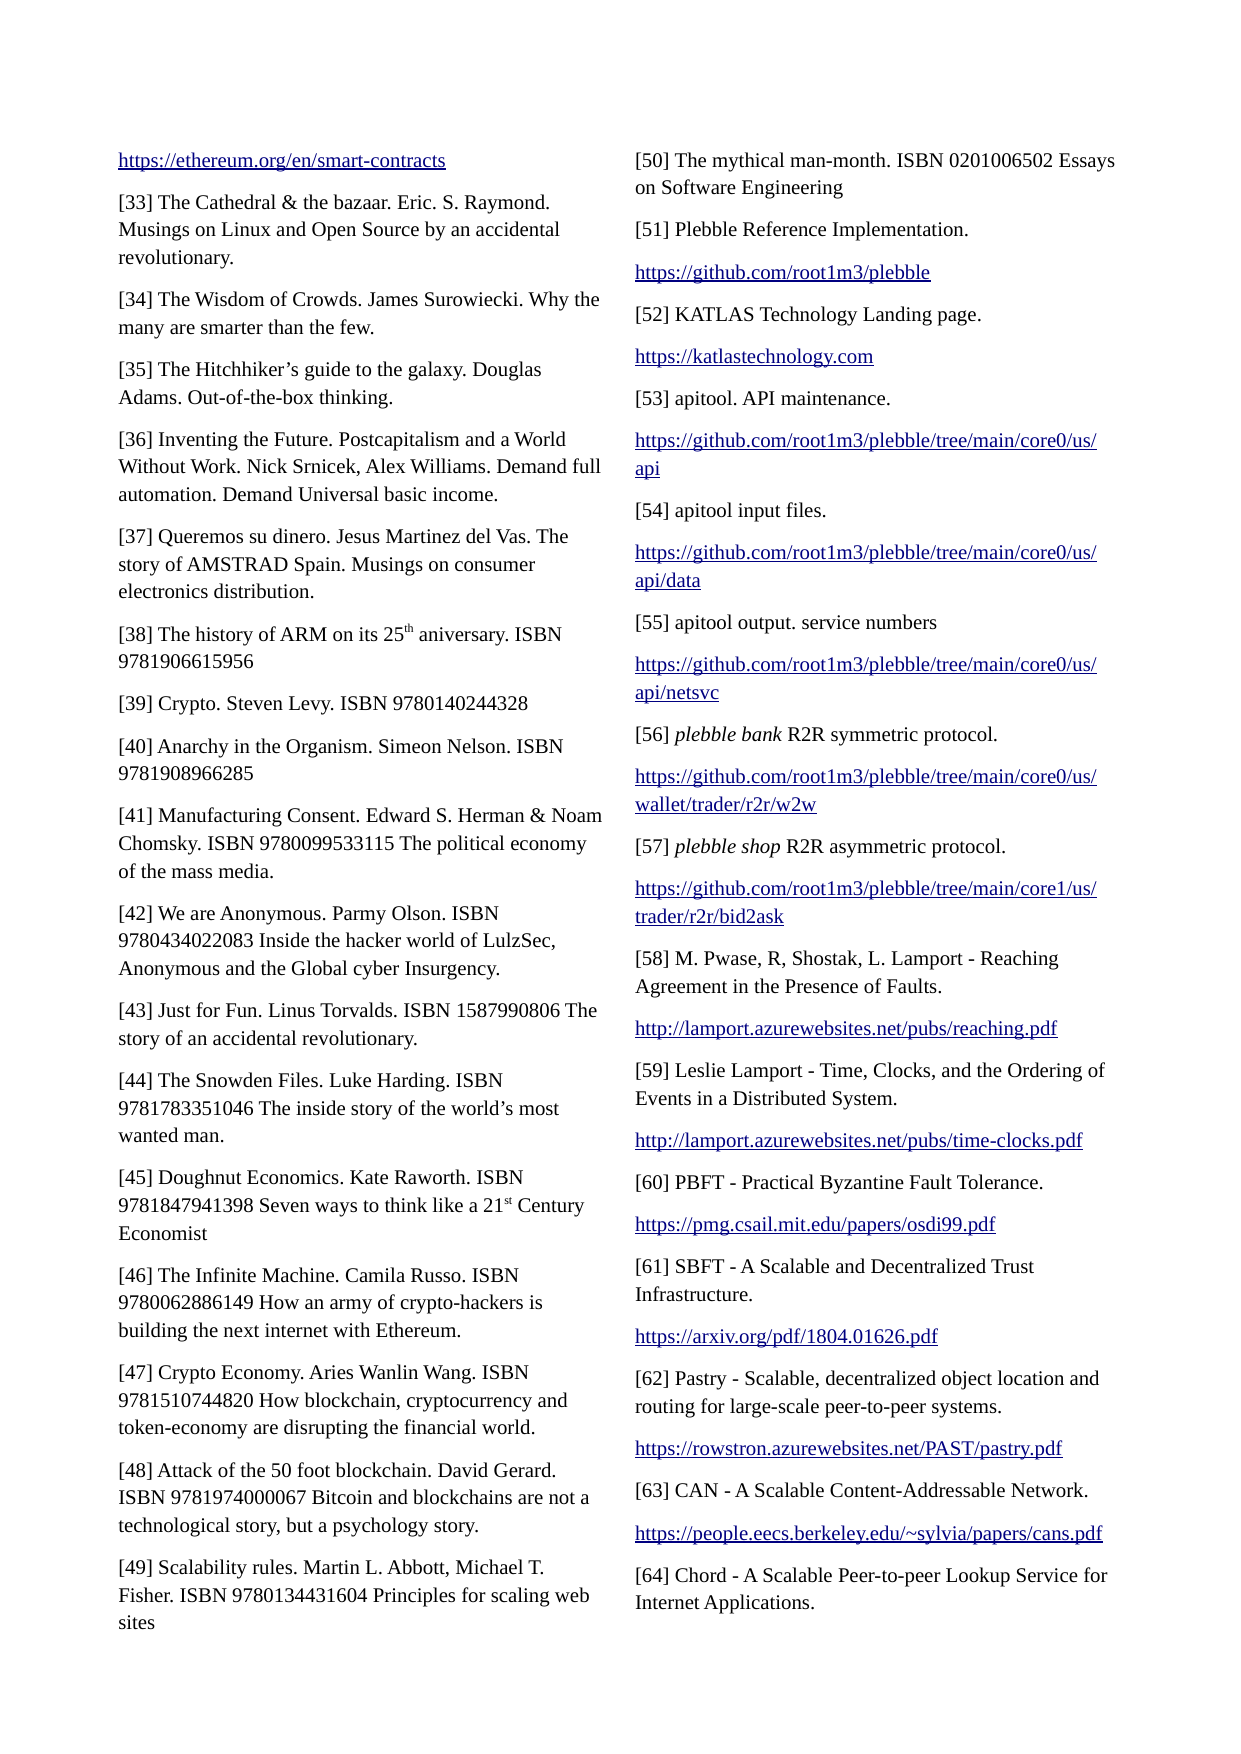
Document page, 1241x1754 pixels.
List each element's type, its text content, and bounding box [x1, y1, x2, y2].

text [41] Manufacturing Consent. Edward S. Herman & Noam Chomsky. ISBN 9780099533115 The political economy of the mass media. [118, 803, 605, 883]
text [54] apitool input files. [635, 498, 1122, 522]
text [35] The Hitchhiker’s guide to the galaxy. Douglas Adams. Out-of-the-box thinking. [118, 357, 605, 409]
text https://github.com/root1m3/plebble/tree/main/core0/us/api/data [635, 540, 1122, 592]
text [38] The history of ARM on its 25th aniversary. ISBN 9781906615956 [118, 622, 605, 673]
text [50] The mythical man-month. ISBN 0201006502 Essays on Software Engineering [635, 148, 1122, 199]
text [46] The Infinite Machine. Camila Russo. ISBN 9780062886149 How an army of crypto-hackers is building the next internet with Ethereum. [118, 1263, 605, 1342]
text http://lamport.azurewebsites.net/pubs/reaching.pdf [635, 1016, 1122, 1040]
text https://github.com/root1m3/plebble/tree/main/core0/us/wallet/trader/r2r/w2w [635, 764, 1122, 816]
text [48] Attack of the 50 foot blockchain. David Gerard. ISBN 9781974000067 Bitcoin and blockchains are not a technological story, but a psychology story. [118, 1457, 605, 1537]
text [34] The Wisdom of Crowds. James Surowiecki. Why the many are smarter than the few. [118, 287, 605, 339]
text [49] Scalability rules. Martin L. Abbott, Michael T. Fisher. ISBN 9780134431604 Principles for scaling web sites [118, 1555, 605, 1634]
text [51] Plebble Reference Implementation. [635, 217, 1122, 241]
text [58] M. Pwase, R, Shostak, L. Lamport - Reaching Agreement in the Presence of Faults. [635, 946, 1122, 998]
text https://people.eecs.berkeley.edu/~sylvia/papers/cans.pdf [635, 1521, 1122, 1544]
text [64] Chord - A Scalable Peer-to-peer Lookup Service for Internet Applications. [635, 1563, 1122, 1614]
text [61] SBFT - A Scalable and Decentralized Trust Infrastructure. [635, 1254, 1122, 1306]
text [56] plebble bank R2R symmetric protocol. [635, 722, 1122, 746]
text [43] Just for Fun. Linus Torvalds. ISBN 1587990806 The story of an accidental revolutionary. [118, 998, 605, 1050]
text http://lamport.azurewebsites.net/pubs/time-clocks.pdf [635, 1128, 1122, 1152]
text [53] apitool. API maintenance. [635, 386, 1122, 410]
text [45] Doughnut Economics. Kate Raworth. ISBN 9781847941398 Seven ways to think like a 21st Century Economist [118, 1165, 605, 1244]
text [37] Queremos su dinero. Jesus Martinez del Vas. The story of AMSTRAD Spain. Musings on consumer electronics distribution. [118, 524, 605, 603]
text https://github.com/root1m3/plebble/tree/main/core0/us/api [635, 428, 1122, 480]
text [57] plebble shop R2R asymmetric protocol. [635, 834, 1122, 858]
text https://ethereum.org/en/smart-contracts [118, 148, 605, 172]
text https://rowstron.azurewebsites.net/PAST/pastry.pdf [635, 1436, 1122, 1460]
text https://github.com/root1m3/plebble [635, 259, 1122, 284]
text https://katlastechnology.com [635, 344, 1122, 368]
text [60] PBFT - Practical Byzantine Fault Tolerance. [635, 1170, 1122, 1194]
text https://github.com/root1m3/plebble/tree/main/core1/us/trader/r2r/bid2ask [635, 876, 1122, 928]
text [47] Crypto Economy. Aries Wanlin Wang. ISBN 9781510744820 How blockchain, cryptocurrency and token-economy are disrupting the financial world. [118, 1360, 605, 1439]
text [59] Leslie Lamport - Time, Clocks, and the Ordering of Events in a Distributed System. [635, 1058, 1122, 1110]
text [39] Crypto. Steven Levy. ISBN 9780140244328 [118, 691, 605, 715]
text https://arxiv.org/pdf/1804.01626.pdf [635, 1324, 1122, 1348]
text [62] Pastry - Scalable, decentralized object location and routing for large-scale peer-to-peer systems. [635, 1366, 1122, 1418]
text [55] apitool output. service numbers [635, 610, 1122, 634]
text [63] CAN - A Scalable Content-Addressable Network. [635, 1478, 1122, 1502]
text https://pmg.csail.mit.edu/papers/osdi99.pdf [635, 1212, 1122, 1236]
text [52] KATLAS Technology Landing page. [635, 302, 1122, 326]
text [33] The Cathedral & the bazaar. Eric. S. Raymond. Musings on Linux and Open Source by an accidental revolutionary. [118, 190, 605, 269]
text [36] Inventing the Future. Postcapitalism and a World Without Work. Nick Srnicek, Alex Williams. Demand full automation. Demand Universal basic income. [118, 427, 605, 506]
text [42] We are Anonymous. Parmy Olson. ISBN 9780434022083 Inside the hacker world of LulzSec, Anonymous and the Global cyber Insurgency. [118, 901, 605, 980]
text [44] The Snowden Files. Luke Harding. ISBN 9781783351046 The inside story of the world’s most wanted man. [118, 1068, 605, 1147]
text https://github.com/root1m3/plebble/tree/main/core0/us/api/netsvc [635, 652, 1122, 704]
text [40] Anarchy in the Organism. Simeon Nelson. ISBN 9781908966285 [118, 733, 605, 785]
